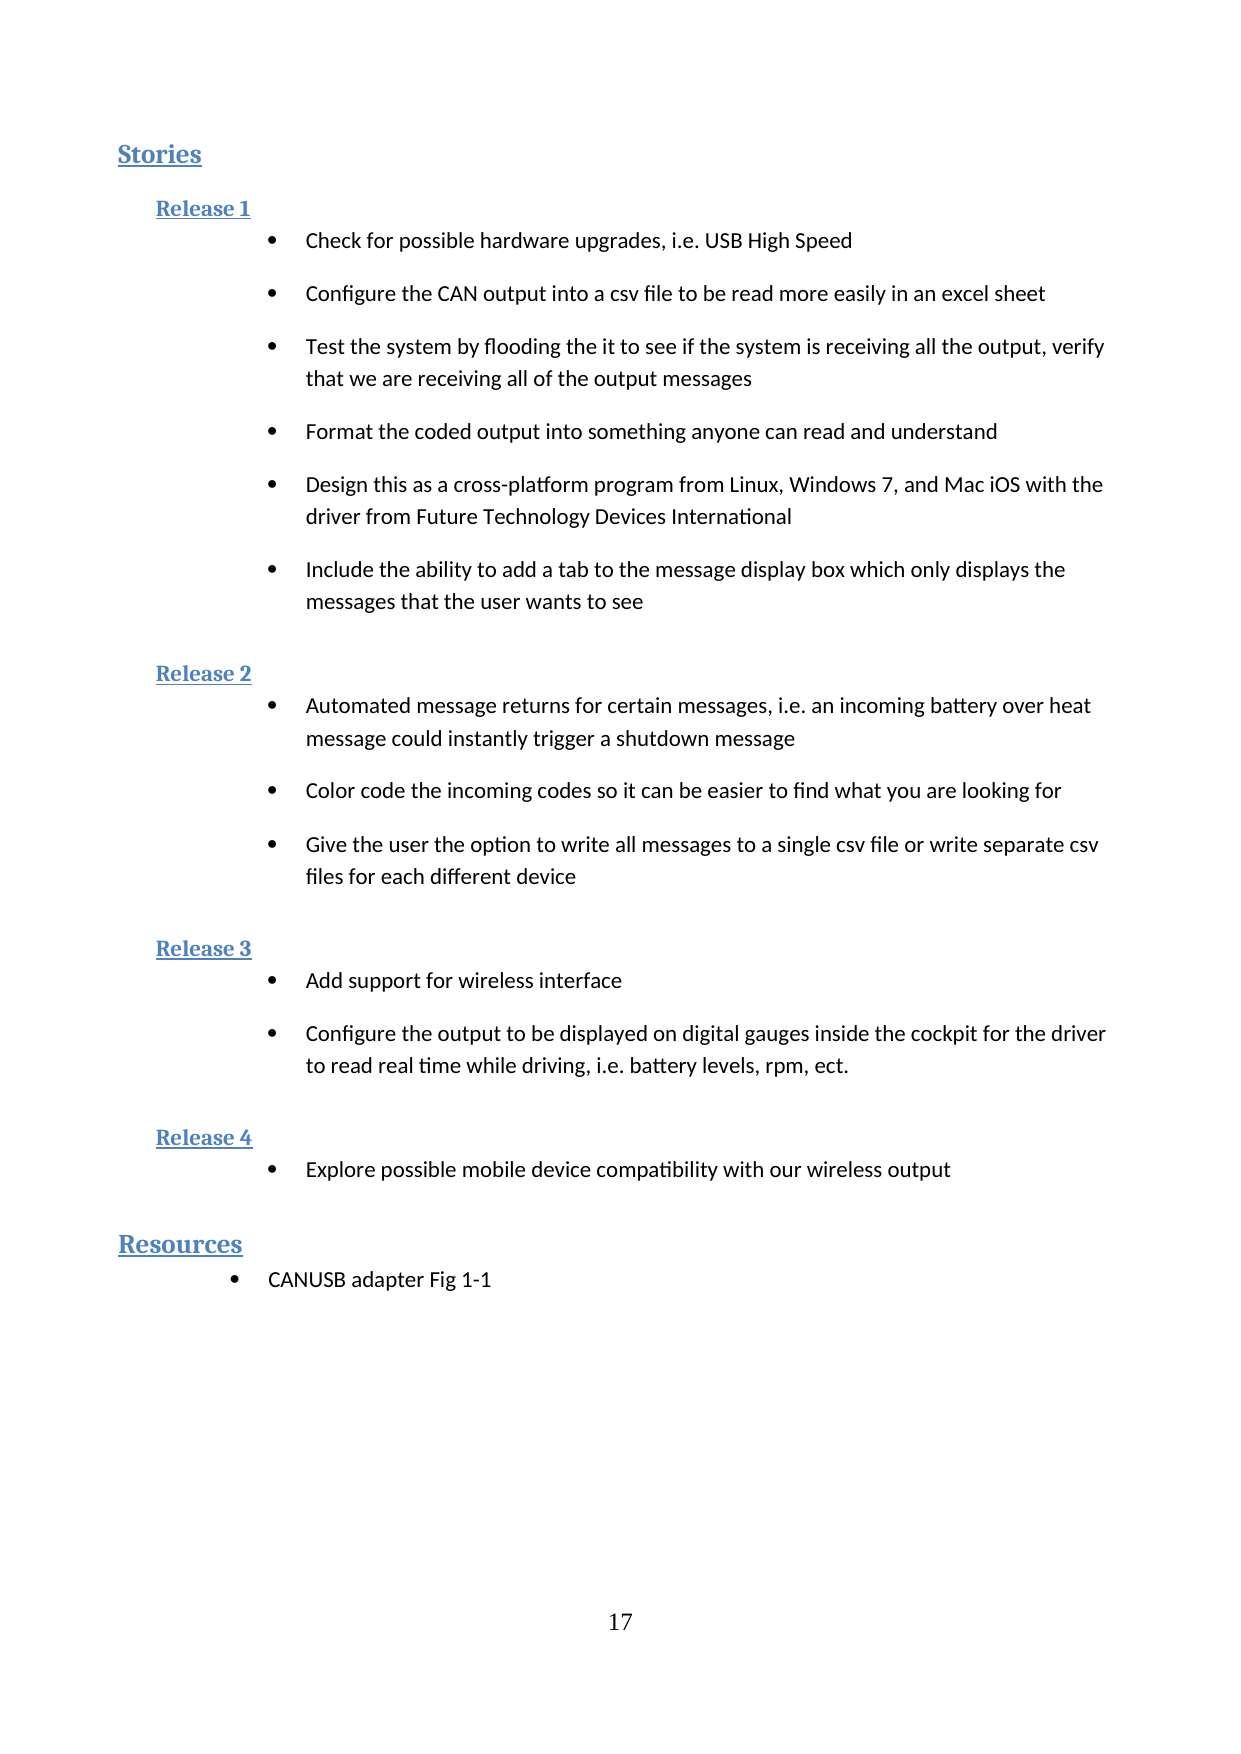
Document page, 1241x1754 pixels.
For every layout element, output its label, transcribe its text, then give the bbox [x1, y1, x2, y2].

subtitle Release 4 [118, 1125, 1122, 1151]
list Explore possible mobile device compatibility with our wireless output [268, 1155, 1122, 1183]
list Test the system by flooding the it to see if the system is receiving all the output, verify that we are receiving all of the output messages [268, 332, 1122, 392]
list Color code the incoming codes so it can be easier to find what you are looking for [268, 777, 1122, 805]
list Add support for wireless interface [268, 966, 1122, 994]
subtitle Stories [118, 139, 1122, 170]
list Format the coded output into something anyone can read and understand [268, 417, 1122, 445]
subtitle Release 2 [118, 661, 1122, 688]
list Give the user the option to write all messages to a single csv file or write separate csv files for each different device [268, 830, 1122, 890]
list Configure the CAN output into a csv file to be read more easily in an excel sheet [268, 279, 1122, 307]
subtitle Release 1 [118, 196, 1122, 222]
list Automated message returns for certain messages, i.e. an incoming battery over heat message could instantly trigger a shutdown message [268, 691, 1122, 752]
list CANUSB adapter Fig 1-1 [231, 1265, 1122, 1293]
subtitle Release 3 [118, 936, 1122, 962]
list Design this as a cross-platform program from Linux, Windows 7, and Mac iOS with the driver from Future Technology Devices International [268, 470, 1122, 530]
list Check for possible hardware upgrades, i.e. USB High Speed [268, 226, 1122, 254]
list Configure the output to be displayed on digital gauges inside the cockpit for the driver to read real time while driving, i.e. battery levels, rpm, ect. [268, 1019, 1122, 1079]
list Include the ability to add a tab to the message display box which only displays the messages that the user wants to see [268, 555, 1122, 615]
subtitle Resources [118, 1229, 1122, 1260]
